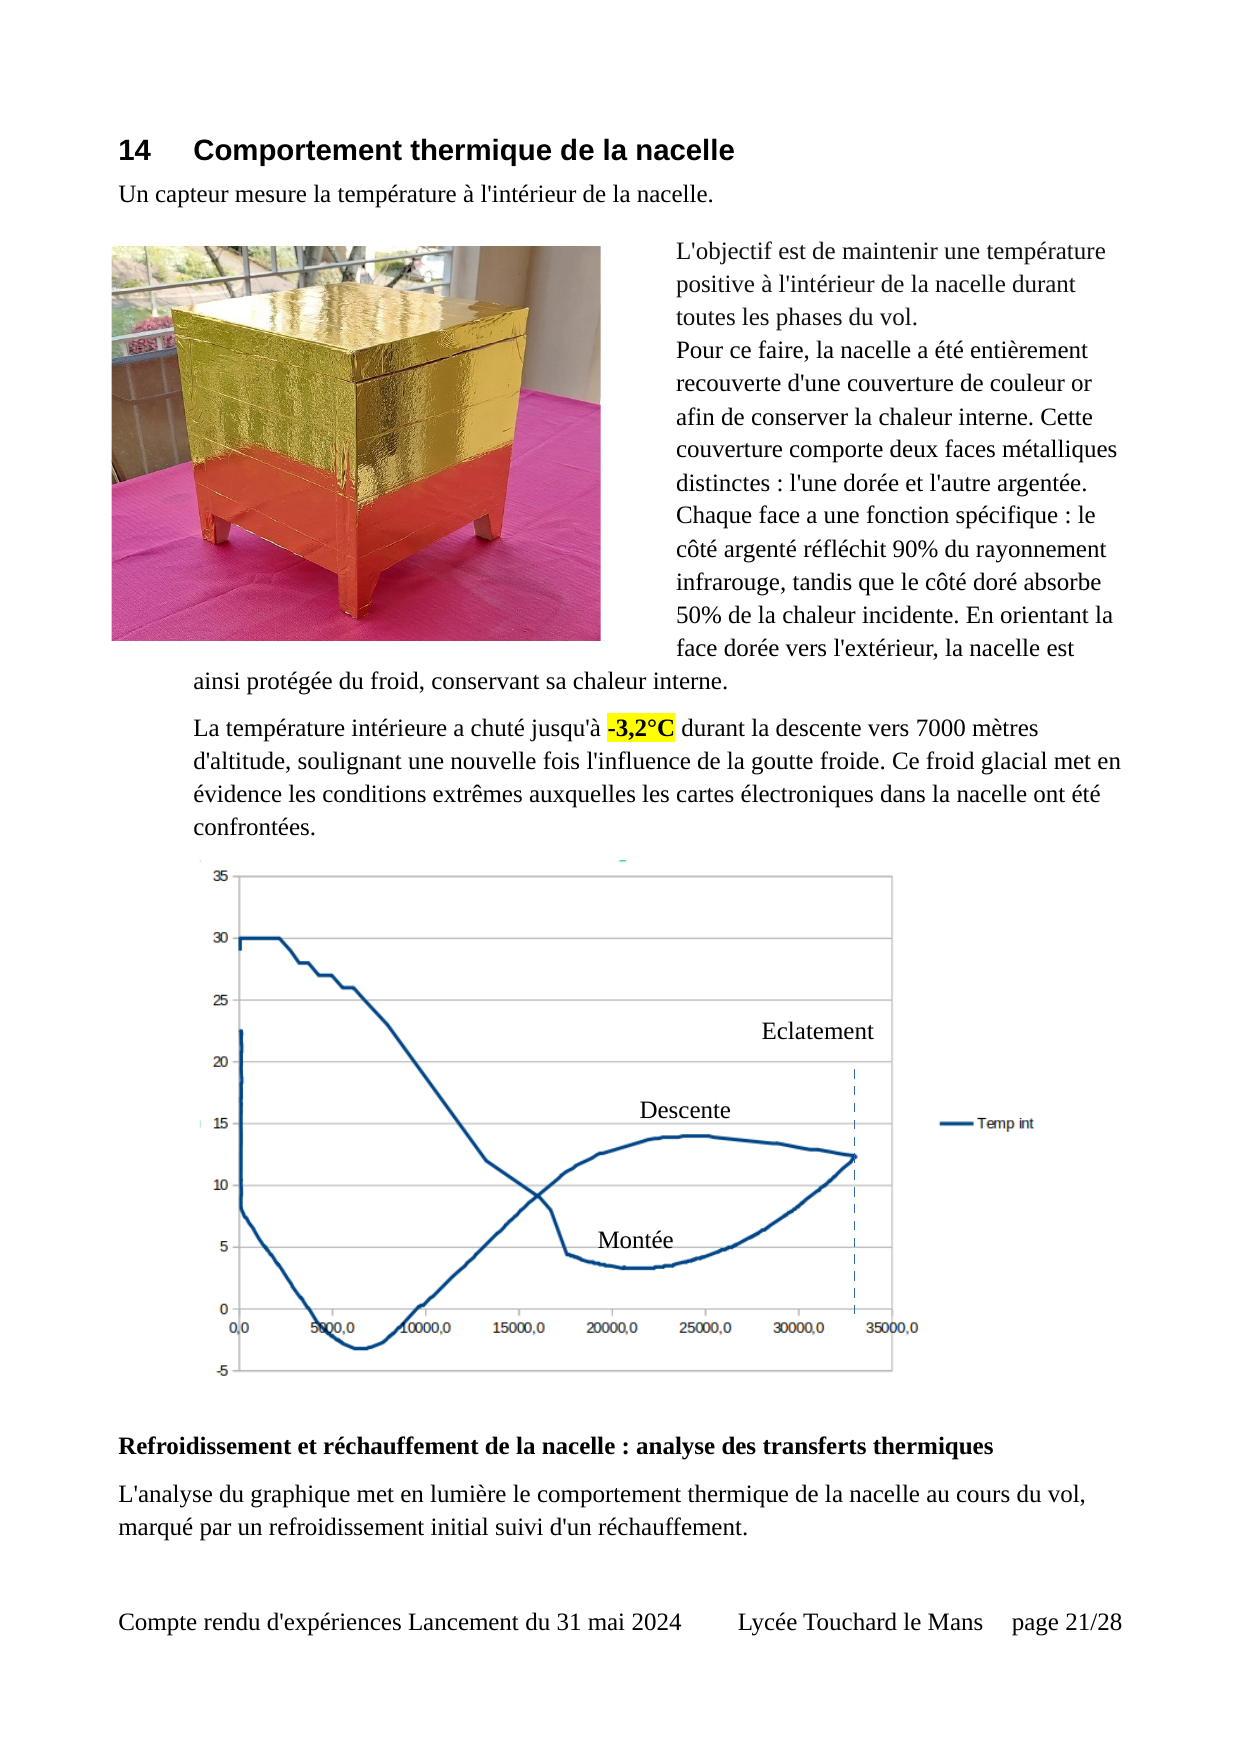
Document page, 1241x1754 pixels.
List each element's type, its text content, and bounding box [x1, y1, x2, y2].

text La température intérieure a chuté jusqu'à -3,2°C durant la descente vers 7000 mètres d'altitude, soulignant une nouvelle fois l'influence de la goutte froide. Ce froid glacial met en évidence les conditions extrêmes auxquelles les cartes électroniques dans la nacelle ont été confrontées. [193, 713, 1122, 841]
text Un capteur mesure la température à l'intérieur de la nacelle. [118, 179, 1122, 208]
text L'objectif est de maintenir une température positive à l'intérieur de la nacelle durant toutes les phases du vol. Pour ce faire, la nacelle a été entièrement recouverte d'une couverture de couleur or afin de conserver la chaleur interne. Cette couverture comporte deux faces métalliques distinctes : l'une dorée et l'autre argentée. Chaque face a une fonction spécifique : le côté argenté réfléchit 90% du rayonnement infrarouge, tandis que le côté doré absorbe 50% de la chaleur incidente. En orientant la face dorée vers l'extérieur, la nacelle est ainsi protégée du froid, conservant sa chaleur interne. [193, 236, 1122, 694]
text L'analyse du graphique met en lumière le comportement thermique de la nacelle au cours du vol, marqué par un refroidissement initial suivi d'un réchauffement. [118, 1479, 1122, 1541]
text Refroidissement et réchauffement de la nacelle : analyse des transferts thermiques [118, 1431, 1122, 1460]
picture [111, 246, 601, 641]
subtitle Comportement thermique de la nacelle [118, 133, 1122, 166]
picture [199, 860, 1041, 1384]
